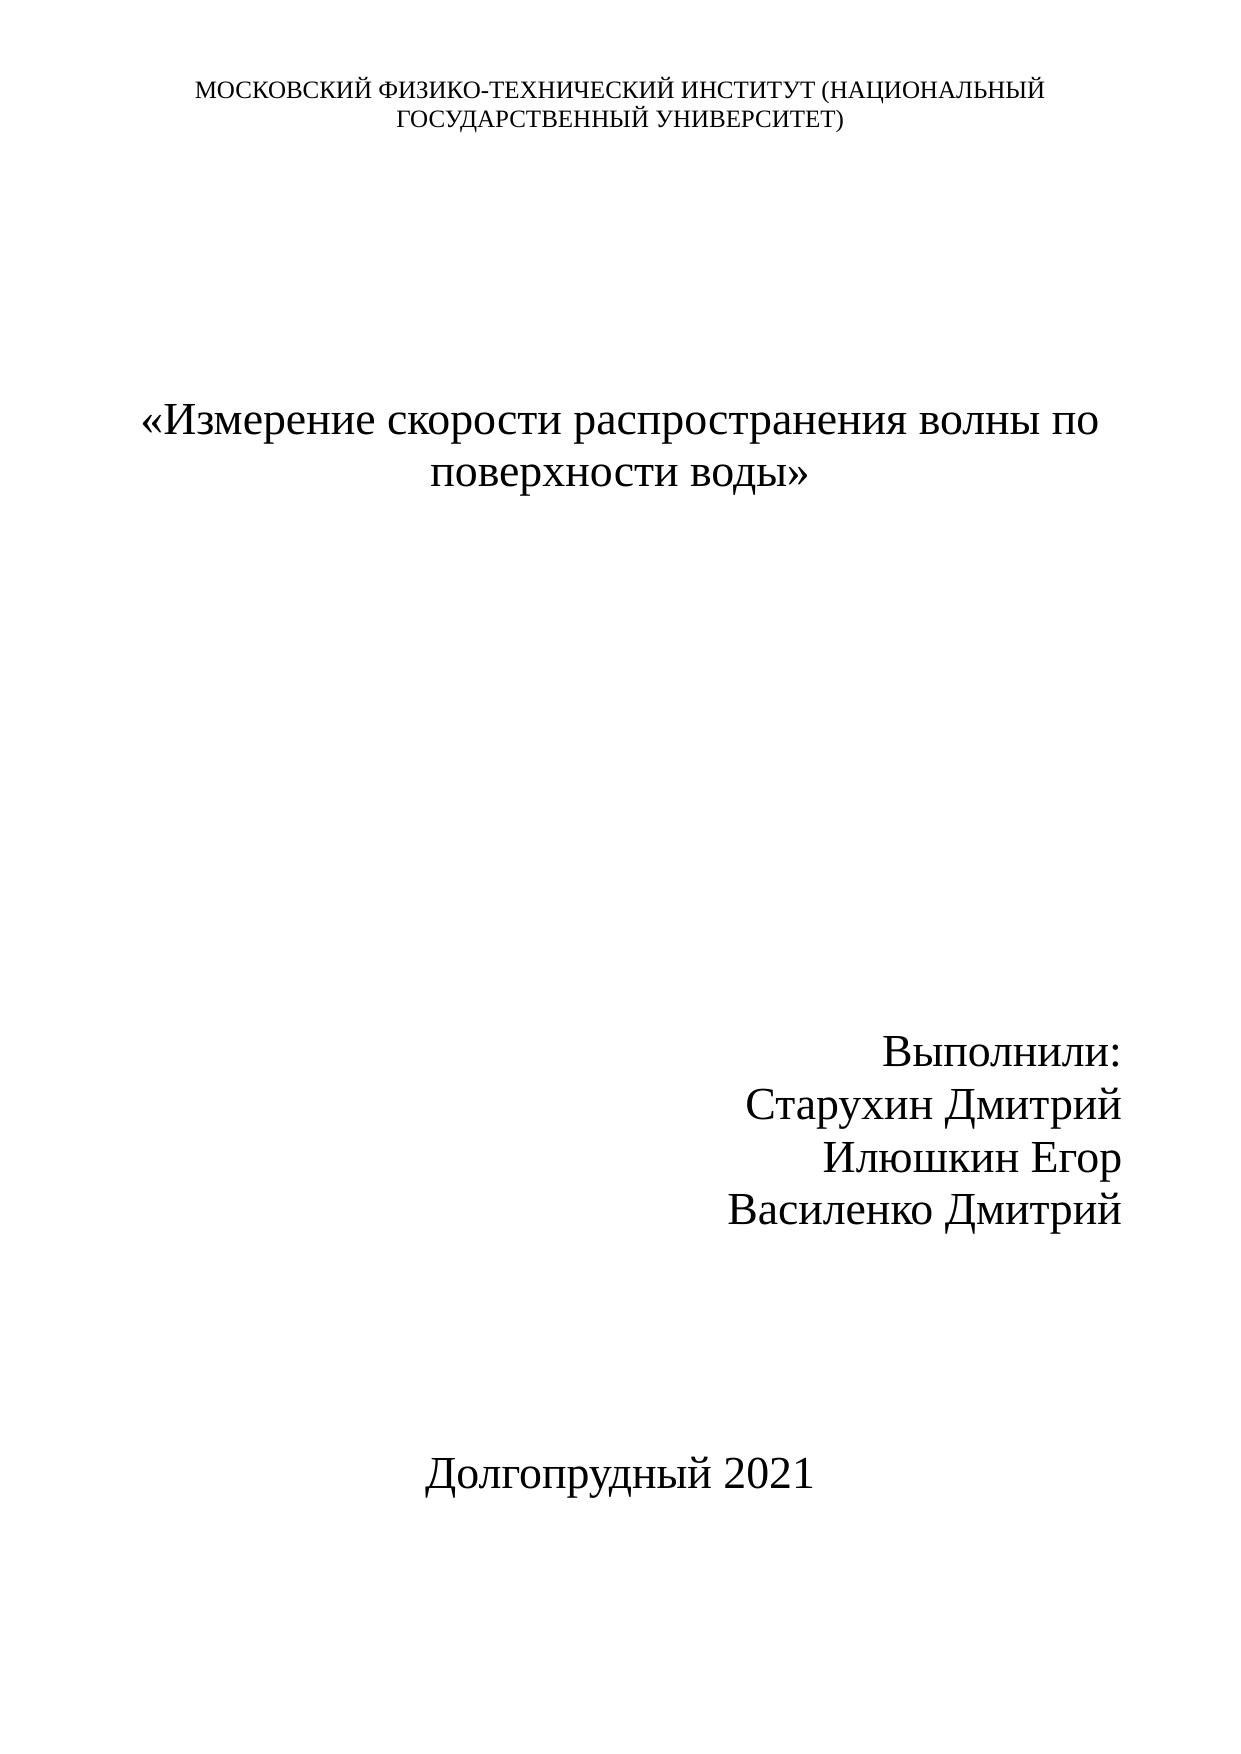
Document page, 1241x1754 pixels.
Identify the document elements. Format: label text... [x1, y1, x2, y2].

text Илюшкин Егор [118, 1129, 1122, 1182]
text «Измерение скорости распространения волны по поверхности воды» [118, 391, 1122, 497]
text Долгопрудный 2021 [118, 1445, 1122, 1498]
text Выполнили: [118, 1024, 1122, 1076]
text Василенко Дмитрий [118, 1182, 1122, 1234]
text МОСКОВСКИЙ ФИЗИКО-ТЕХНИЧЕСКИЙ ИНСТИТУТ (НАЦИОНАЛЬНЫЙ ГОСУДАРСТВЕННЫЙ УНИВЕРСИТЕТ) [118, 75, 1122, 132]
text Старухин Дмитрий [118, 1076, 1122, 1129]
